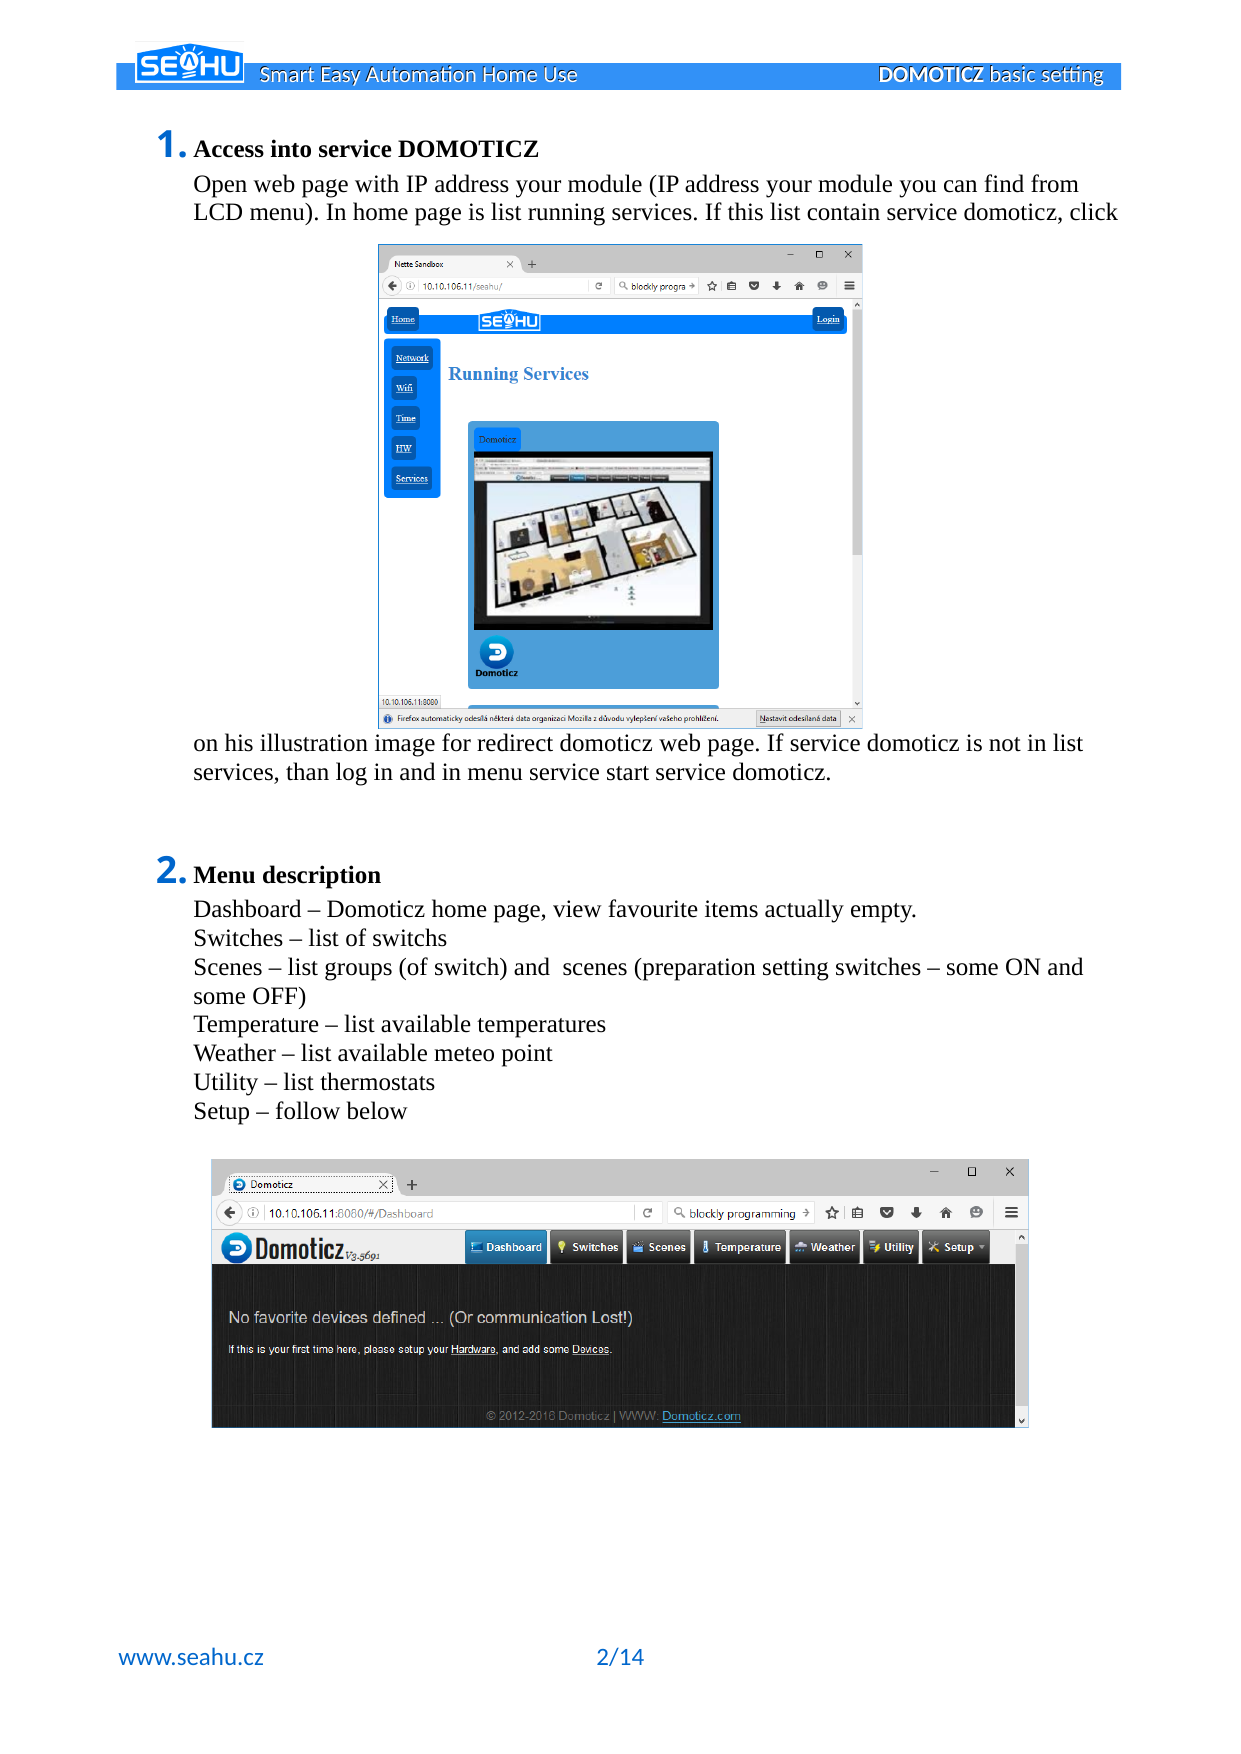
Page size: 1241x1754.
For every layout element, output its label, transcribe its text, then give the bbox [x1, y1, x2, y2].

list Menu description Dashboard – Domoticz home page, view favourite items actually empty. Switches – list of switchs Scenes – list groups (of switch) and scenes (preparation setting switches – some ON and some OFF) Temperature – list available temperatures Weather – list available meteo point Utility – list thermostats Setup – follow below [156, 843, 1122, 1572]
list Access into service DOMOTICZ Open web page with IP address your module (IP address your module you can find from LCD menu). In home page is list running services. If this list contain service domoticz, click on his illustration image for redirect domoticz web page. If service domoticz is not in list services, than log in and in menu service start service domoticz. [156, 118, 1122, 843]
picture [135, 41, 245, 83]
picture [378, 244, 863, 729]
picture [211, 1159, 1029, 1428]
